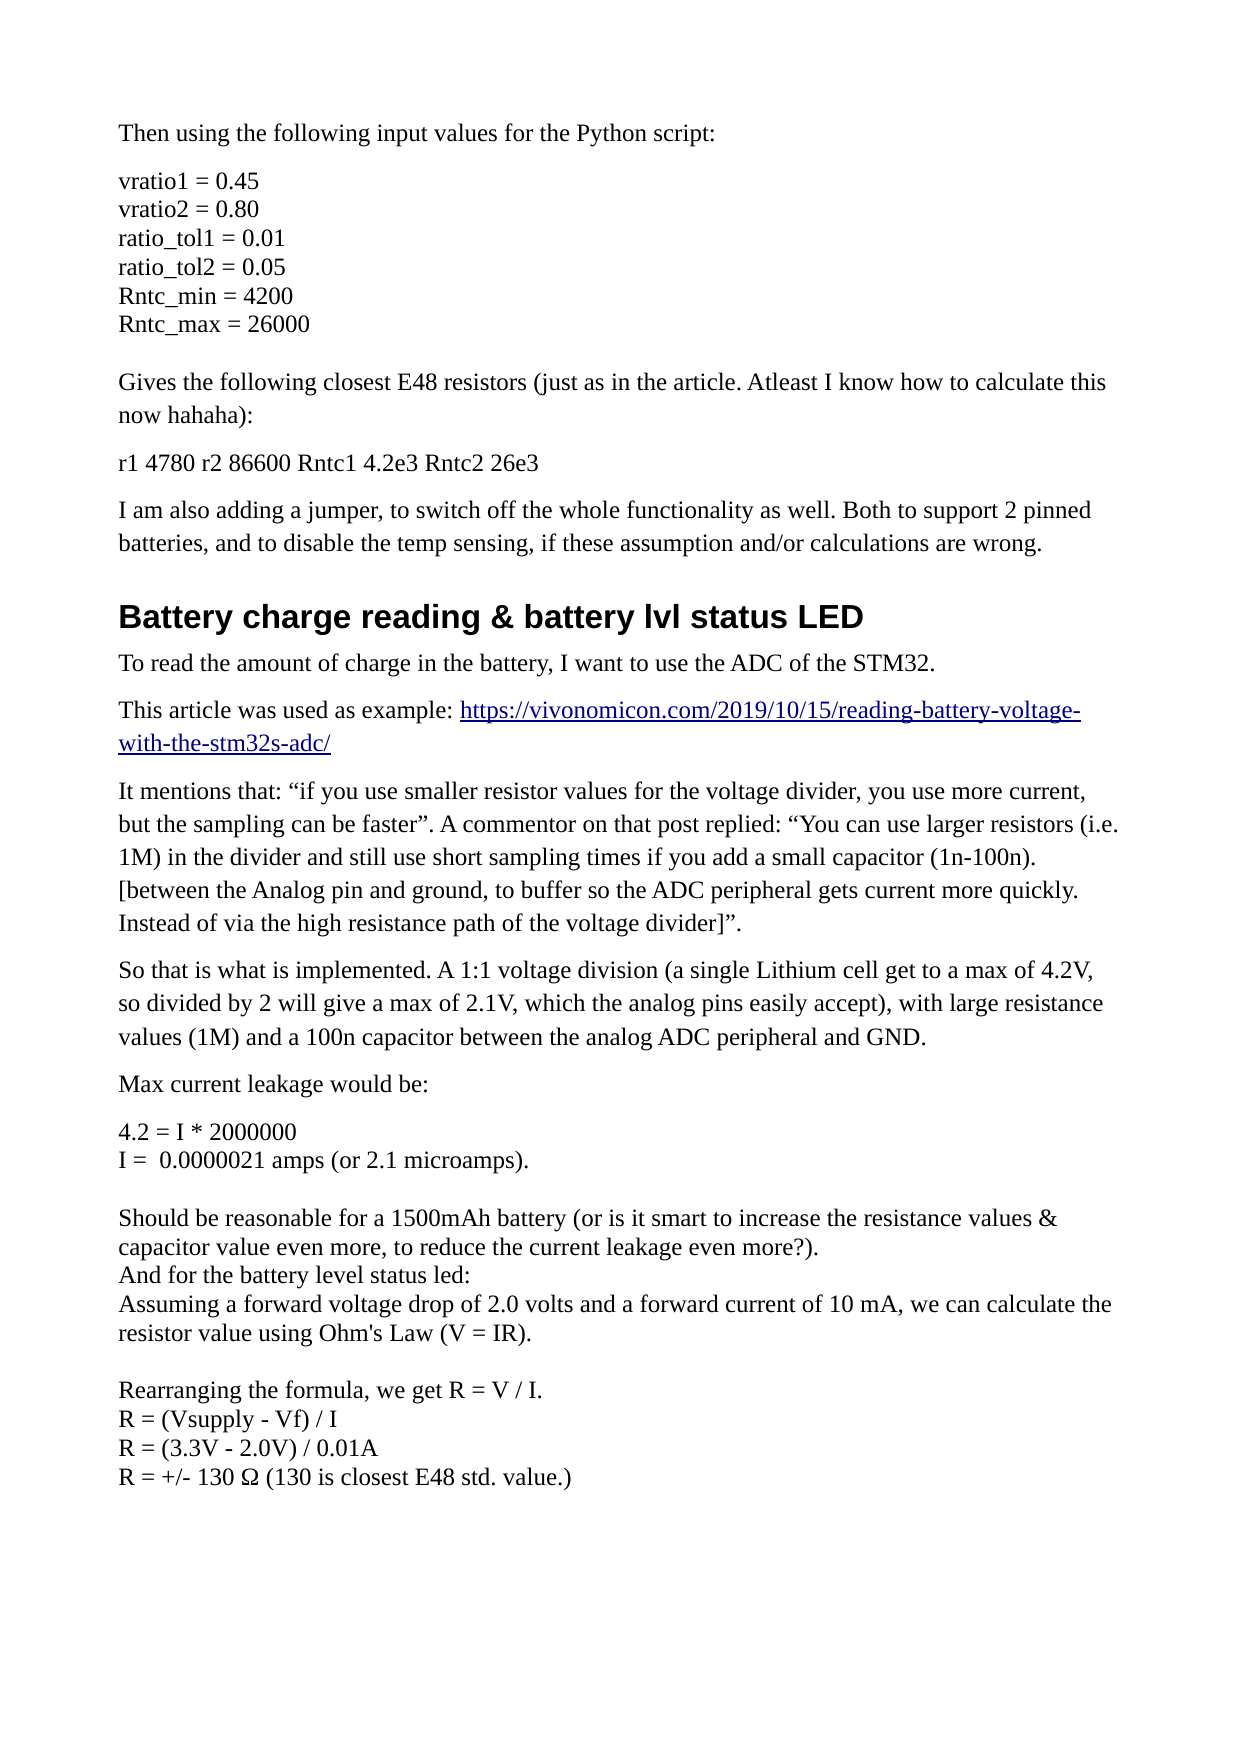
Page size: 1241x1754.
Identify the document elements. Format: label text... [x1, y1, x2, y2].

text R = +/- 130 Ω (130 is closest E48 std. value.) [118, 1462, 1122, 1491]
text To read the amount of charge in the battery, I want to use the ADC of the STM32. [118, 648, 1122, 676]
text ratio_tol1 = 0.01 [118, 223, 1122, 252]
text Max current leakage would be: [118, 1069, 1122, 1098]
text Rntc_max = 26000 [118, 309, 1122, 338]
text Rearranging the formula, we get R = V / I. [118, 1376, 1122, 1404]
text ratio_tol2 = 0.05 [118, 252, 1122, 281]
text So that is what is implemented. A 1:1 voltage division (a single Lithium cell get to a max of 4.2V, so divided by 2 will give a max of 2.1V, which the analog pins easily accept), with large resistance values (1M) and a 100n capacitor between the analog ADC peripheral and GND. [118, 956, 1122, 1050]
text vratio2 = 0.80 [118, 194, 1122, 223]
text Rntc_min = 4200 [118, 281, 1122, 309]
text I = 0.0000021 amps (or 2.1 microamps). [118, 1146, 1122, 1174]
text I am also adding a jumper, to switch off the whole functionality as well. Both to support 2 pinned batteries, and to disable the temp sensing, if these assumption and/or calculations are wrong. [118, 495, 1122, 557]
text Then using the following input values for the Python script: [118, 118, 1122, 147]
text 4.2 = I * 2000000 [118, 1117, 1122, 1146]
text vratio1 = 0.45 [118, 166, 1122, 194]
text R = (3.3V - 2.0V) / 0.01A [118, 1433, 1122, 1462]
text Gives the following closest E48 resistors (just as in the article. Atleast I know how to calculate this now hahaha): [118, 367, 1122, 429]
text r1 4780 r2 86600 Rntc1 4.2e3 Rntc2 26e3 [118, 448, 1122, 476]
text Assuming a forward voltage drop of 2.0 volts and a forward current of 10 mA, we can calculate the resistor value using Ohm's Law (V = IR). [118, 1289, 1122, 1347]
text And for the battery level status led: [118, 1261, 1122, 1289]
text Should be reasonable for a 1500mAh battery (or is it smart to increase the resistance values & capacitor value even more, to reduce the current leakage even more?). [118, 1203, 1122, 1261]
subtitle Battery charge reading & battery lvl status LED [118, 597, 1122, 635]
text R = (Vsupply - Vf) / I [118, 1404, 1122, 1433]
text It mentions that: “if you use smaller resistor values for the voltage divider, you use more current, but the sampling can be faster”. A commentor on that post replied: “You can use larger resistors (i.e. 1M) in the divider and still use short sampling times if you add a small capacitor (1n-100n). [between the Analog pin and ground, to buffer so the ADC peripheral gets current more quickly. Instead of via the high resistance path of the voltage divider]”. [118, 776, 1122, 937]
text This article was used as example: https://vivonomicon.com/2019/10/15/reading-battery-voltage-with-the-stm32s-adc/ [118, 695, 1122, 757]
